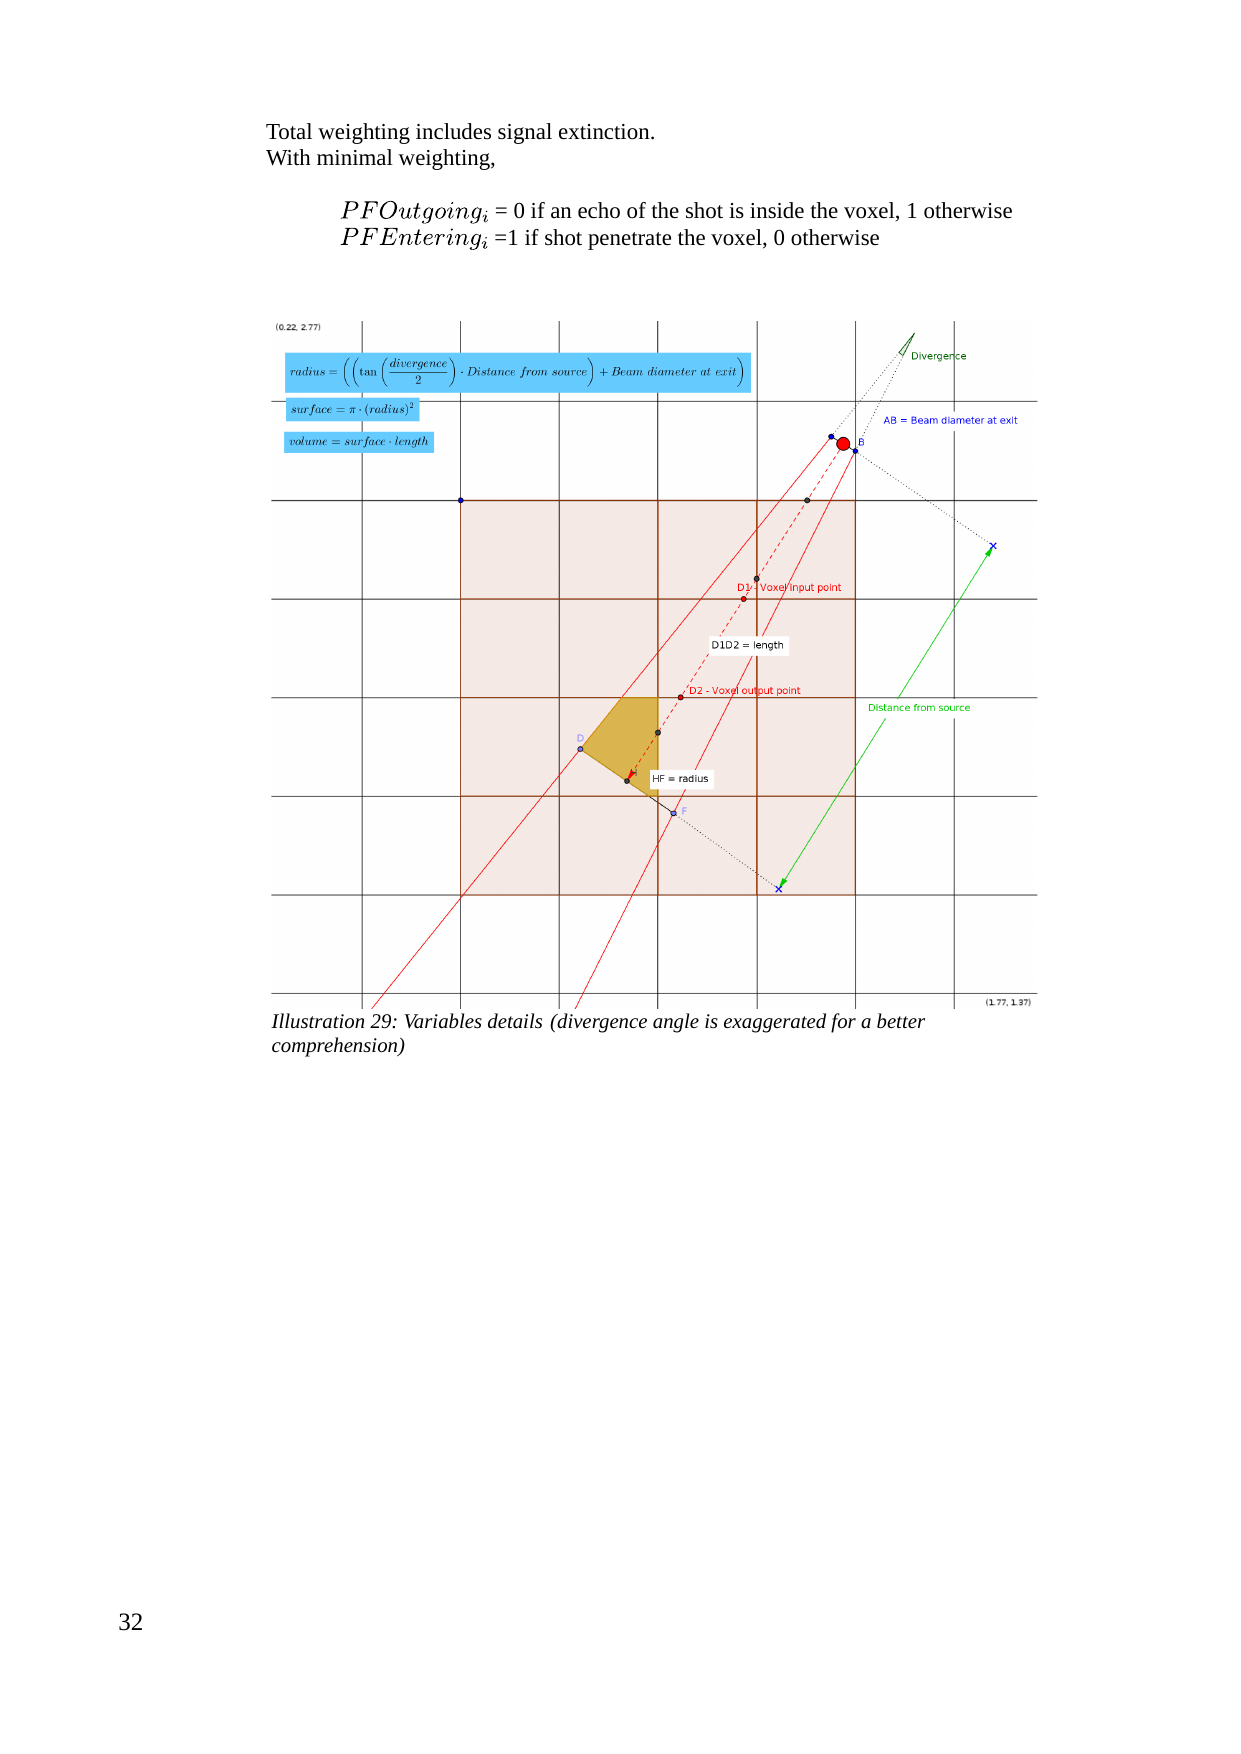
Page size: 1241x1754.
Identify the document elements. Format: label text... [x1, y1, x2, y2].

text Total weighting includes signal extinction. [266, 118, 1122, 144]
text With minimal weighting, [266, 144, 1122, 171]
text =1 if shot penetrate the voxel, 0 otherwise [266, 224, 1122, 250]
table_header [118, 303, 1122, 1063]
picture [271, 321, 1038, 1009]
text = 0 if an echo of the shot is inside the voxel, 1 otherwise [266, 197, 1122, 224]
